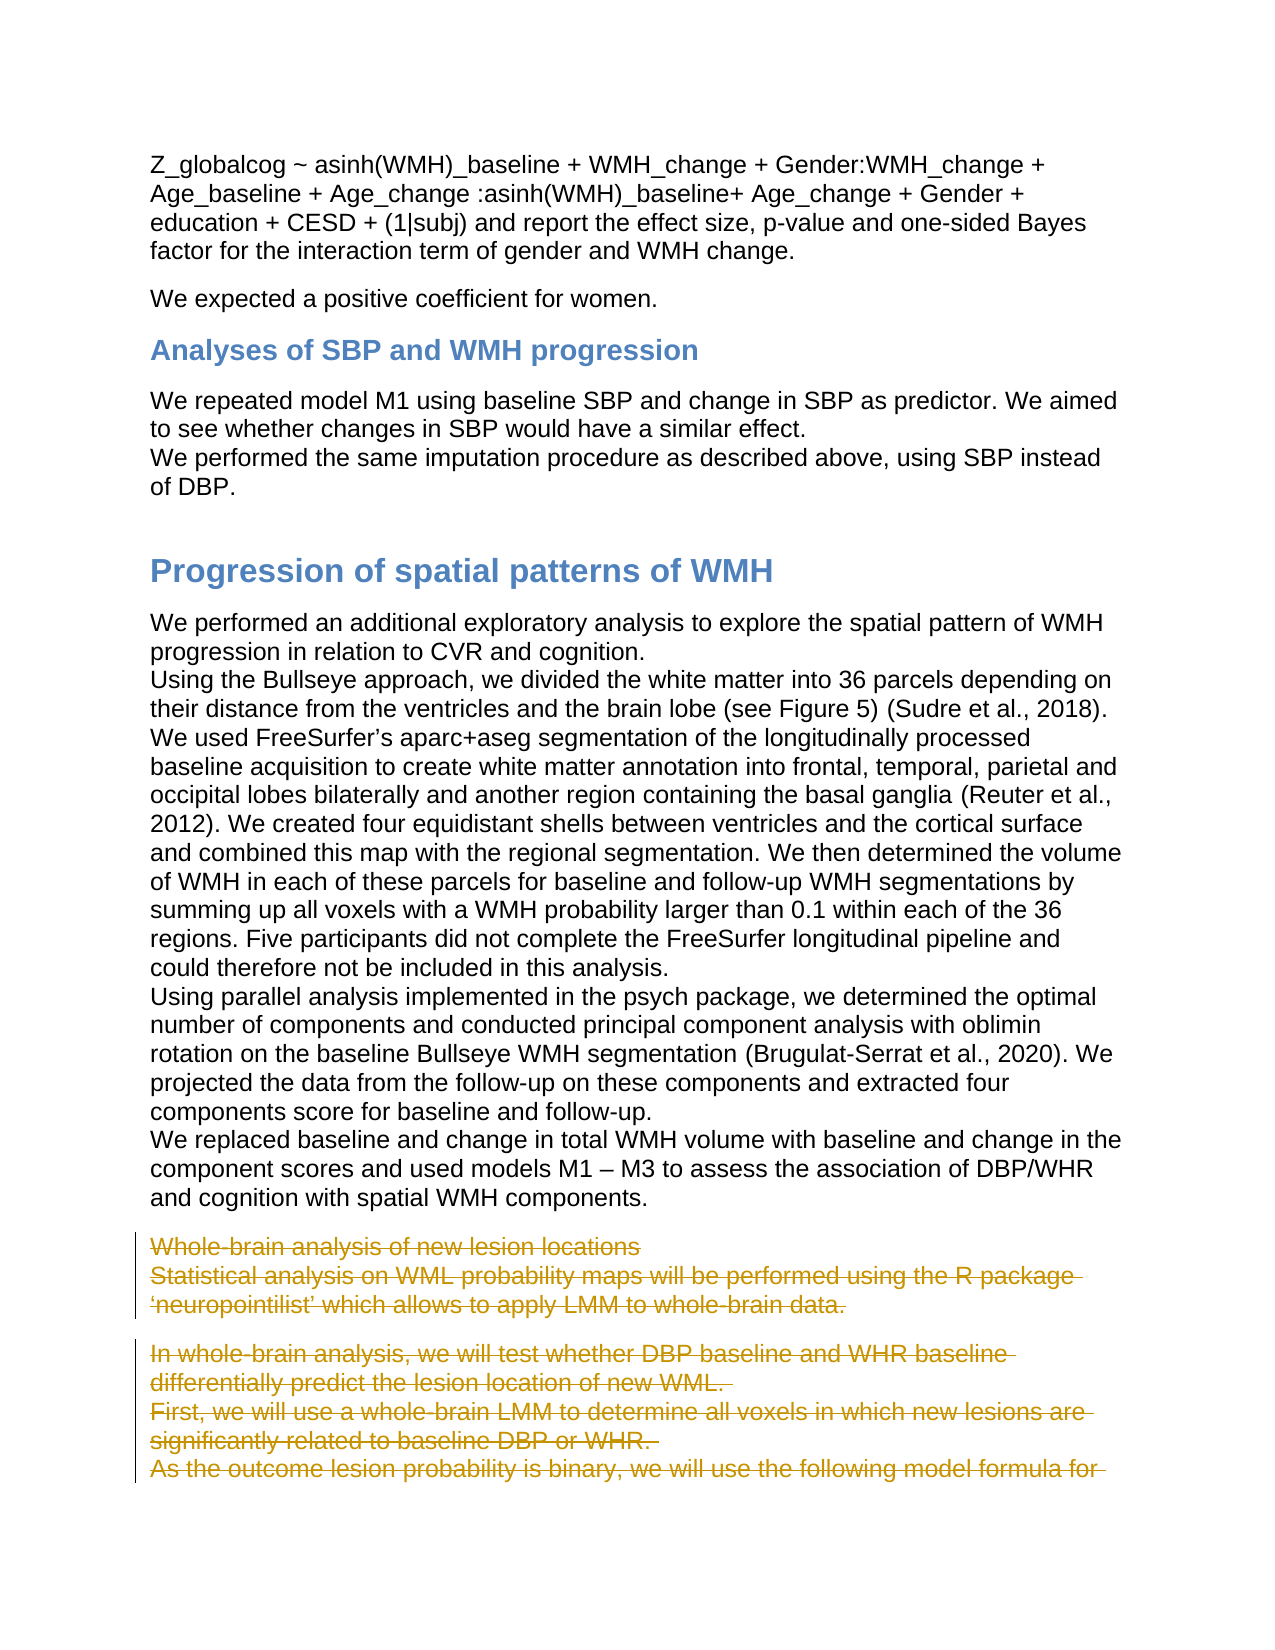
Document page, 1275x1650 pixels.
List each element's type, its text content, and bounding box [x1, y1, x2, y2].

text We performed an additional exploratory analysis to explore the spatial pattern of WMH progression in relation to CVR and cognition. Using the Bullseye approach, we divided the white matter into 36 parcels depending on their distance from the ventricles and the brain lobe (see Figure 5) (Sudre et al., 2018). We used FreeSurfer’s aparc+aseg segmentation of the longitudinally processed baseline acquisition to create white matter annotation into frontal, temporal, parietal and occipital lobes bilaterally and another region containing the basal ganglia (Reuter et al., 2012). We created four equidistant shells between ventricles and the cortical surface and combined this map with the regional segmentation. We then determined the volume of WMH in each of these parcels for baseline and follow-up WMH segmentations by summing up all voxels with a WMH probability larger than 0.1 within each of the 36 regions. Five participants did not complete the FreeSurfer longitudinal pipeline and could therefore not be included in this analysis. Using parallel analysis implemented in the psych package, we determined the optimal number of components and conducted principal component analysis with oblimin rotation on the baseline Bullseye WMH segmentation (Brugulat-Serrat et al., 2020). We projected the data from the follow-up on these components and extracted four components score for baseline and follow-up. We replaced baseline and change in total WMH volume with baseline and change in the component scores and used models M1 – M3 to assess the association of DBP/WHR and cognition with spatial WMH components. [150, 608, 1125, 1212]
text Z_globalcog ~ asinh(WMH)_baseline + WMH_change + Gender:WMH_change + Age_baseline + Age_change :asinh(WMH)_baseline+ Age_change + Gender + education + CESD + (1|subj) and report the effect size, p-value and one-sided Bayes factor for the interaction term of gender and WMH change. [150, 150, 1125, 265]
subtitle Progression of spatial patterns of WMH [150, 551, 1125, 589]
subtitle Analyses of SBP and WMH progression [150, 333, 1125, 367]
text We expected a positive coefficient for women. [150, 284, 1125, 312]
text We repeated model M1 using baseline SBP and change in SBP as predictor. We aimed to see whether changes in SBP would have a similar effect. We performed the same imputation procedure as described above, using SBP instead of DBP. [150, 386, 1125, 501]
